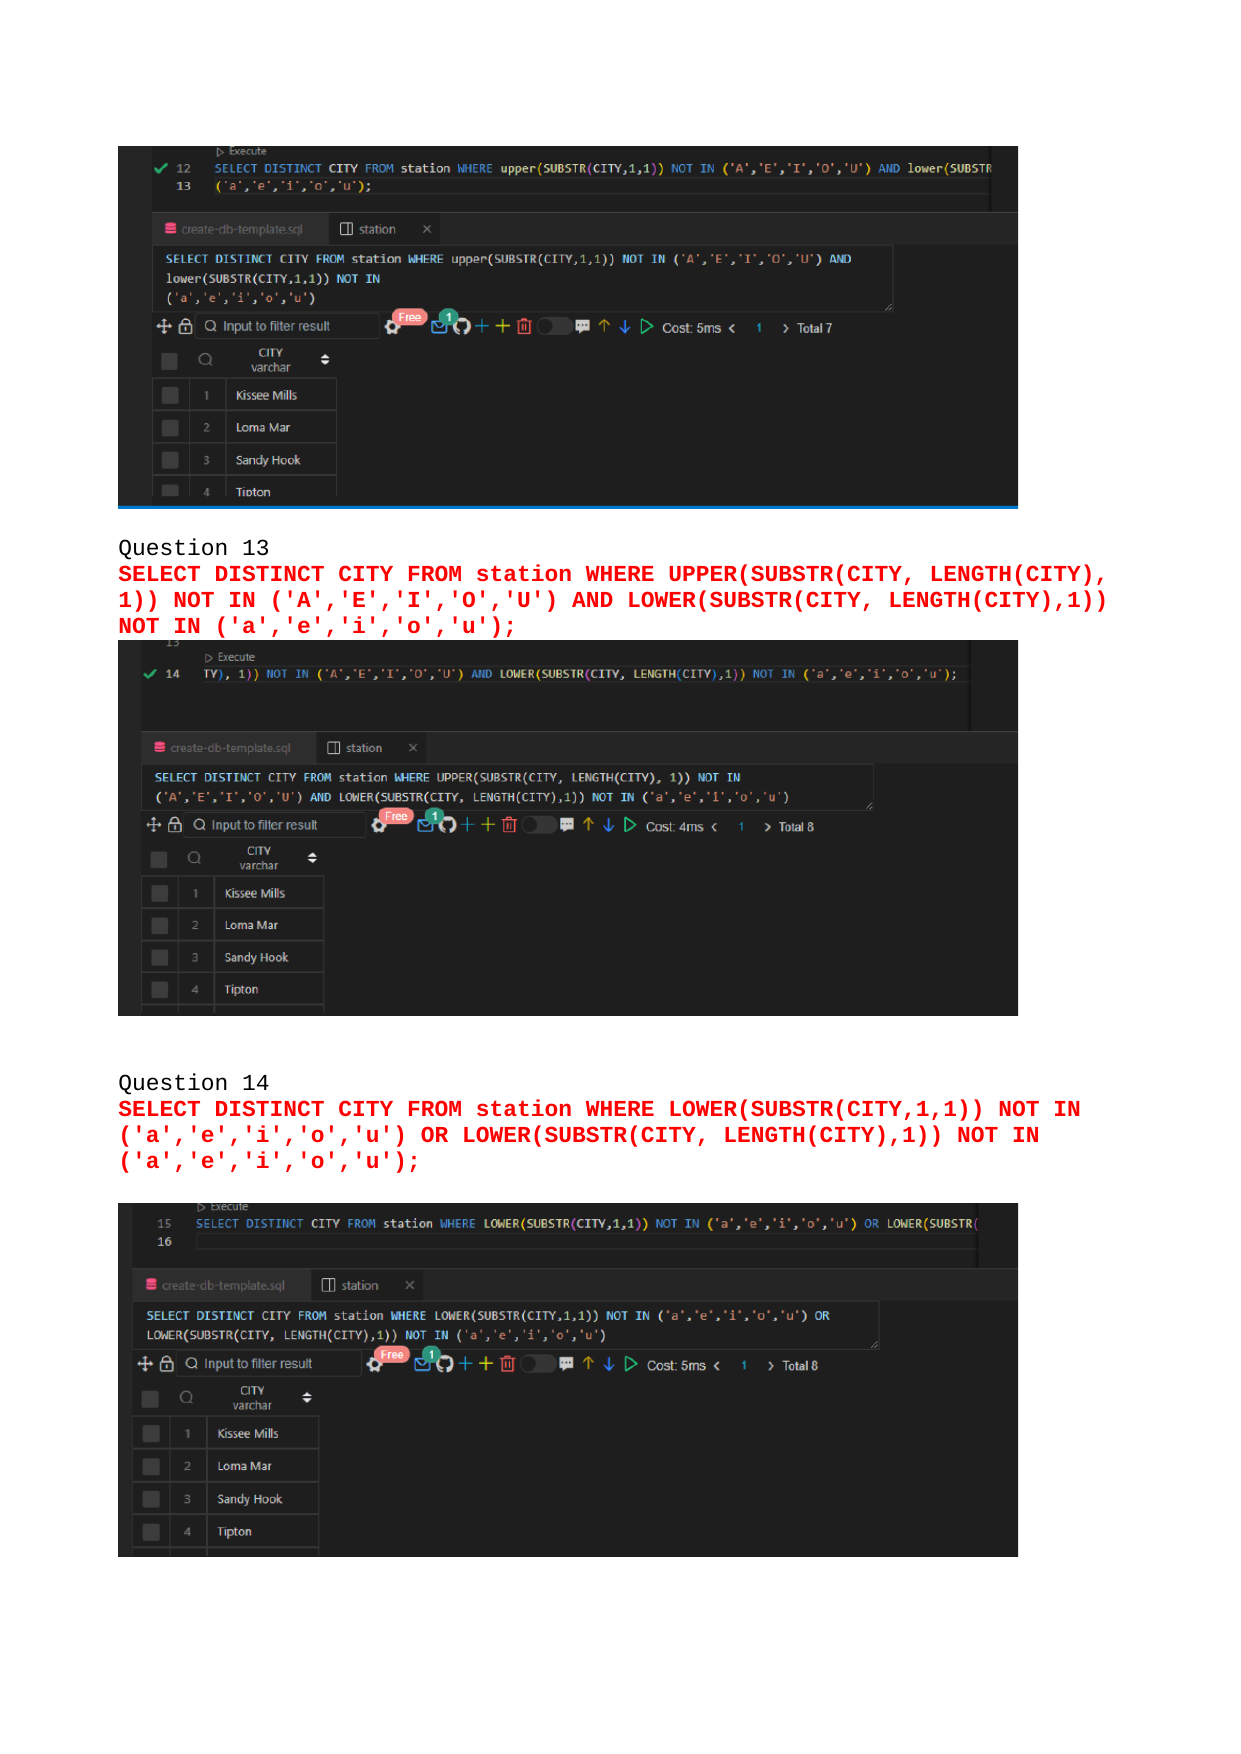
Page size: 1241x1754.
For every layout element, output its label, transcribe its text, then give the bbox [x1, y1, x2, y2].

text SELECT DISTINCT CITY FROM station WHERE LOWER(SUBSTR(CITY,1,1)) NOT IN ('a','e','i','o','u') OR LOWER(SUBSTR(CITY, LENGTH(CITY),1)) NOT IN ('a','e','i','o','u'); [118, 1097, 1122, 1175]
text Question 13 [118, 537, 1122, 563]
text SELECT DISTINCT CITY FROM station WHERE UPPER(SUBSTR(CITY, LENGTH(CITY), 1)) NOT IN ('A','E','I','O','U') AND LOWER(SUBSTR(CITY, LENGTH(CITY),1)) NOT IN ('a','e','i','o','u'); [118, 563, 1122, 640]
text Question 14 [118, 1071, 1122, 1097]
